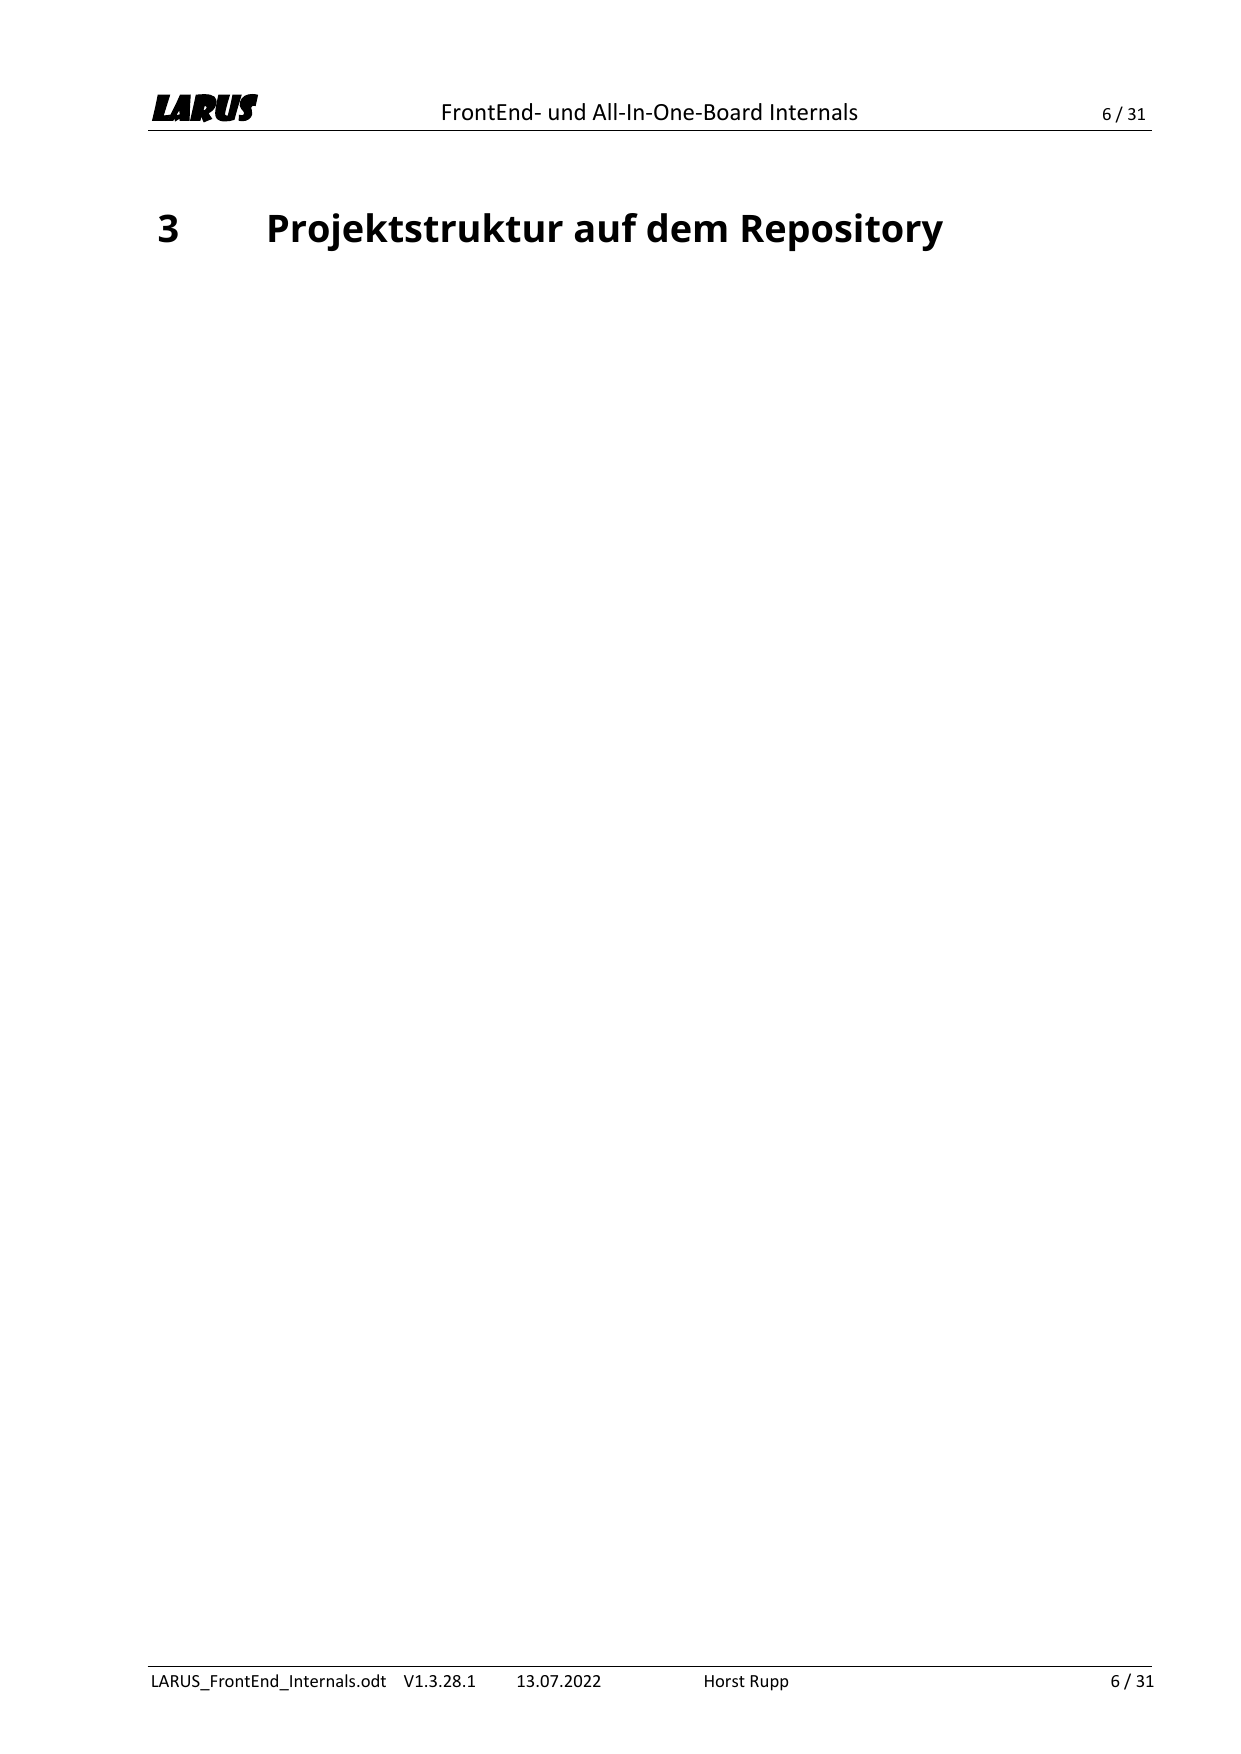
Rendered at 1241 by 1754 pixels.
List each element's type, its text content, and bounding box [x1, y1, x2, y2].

subtitle Projektstruktur auf dem Repository [148, 173, 1128, 254]
